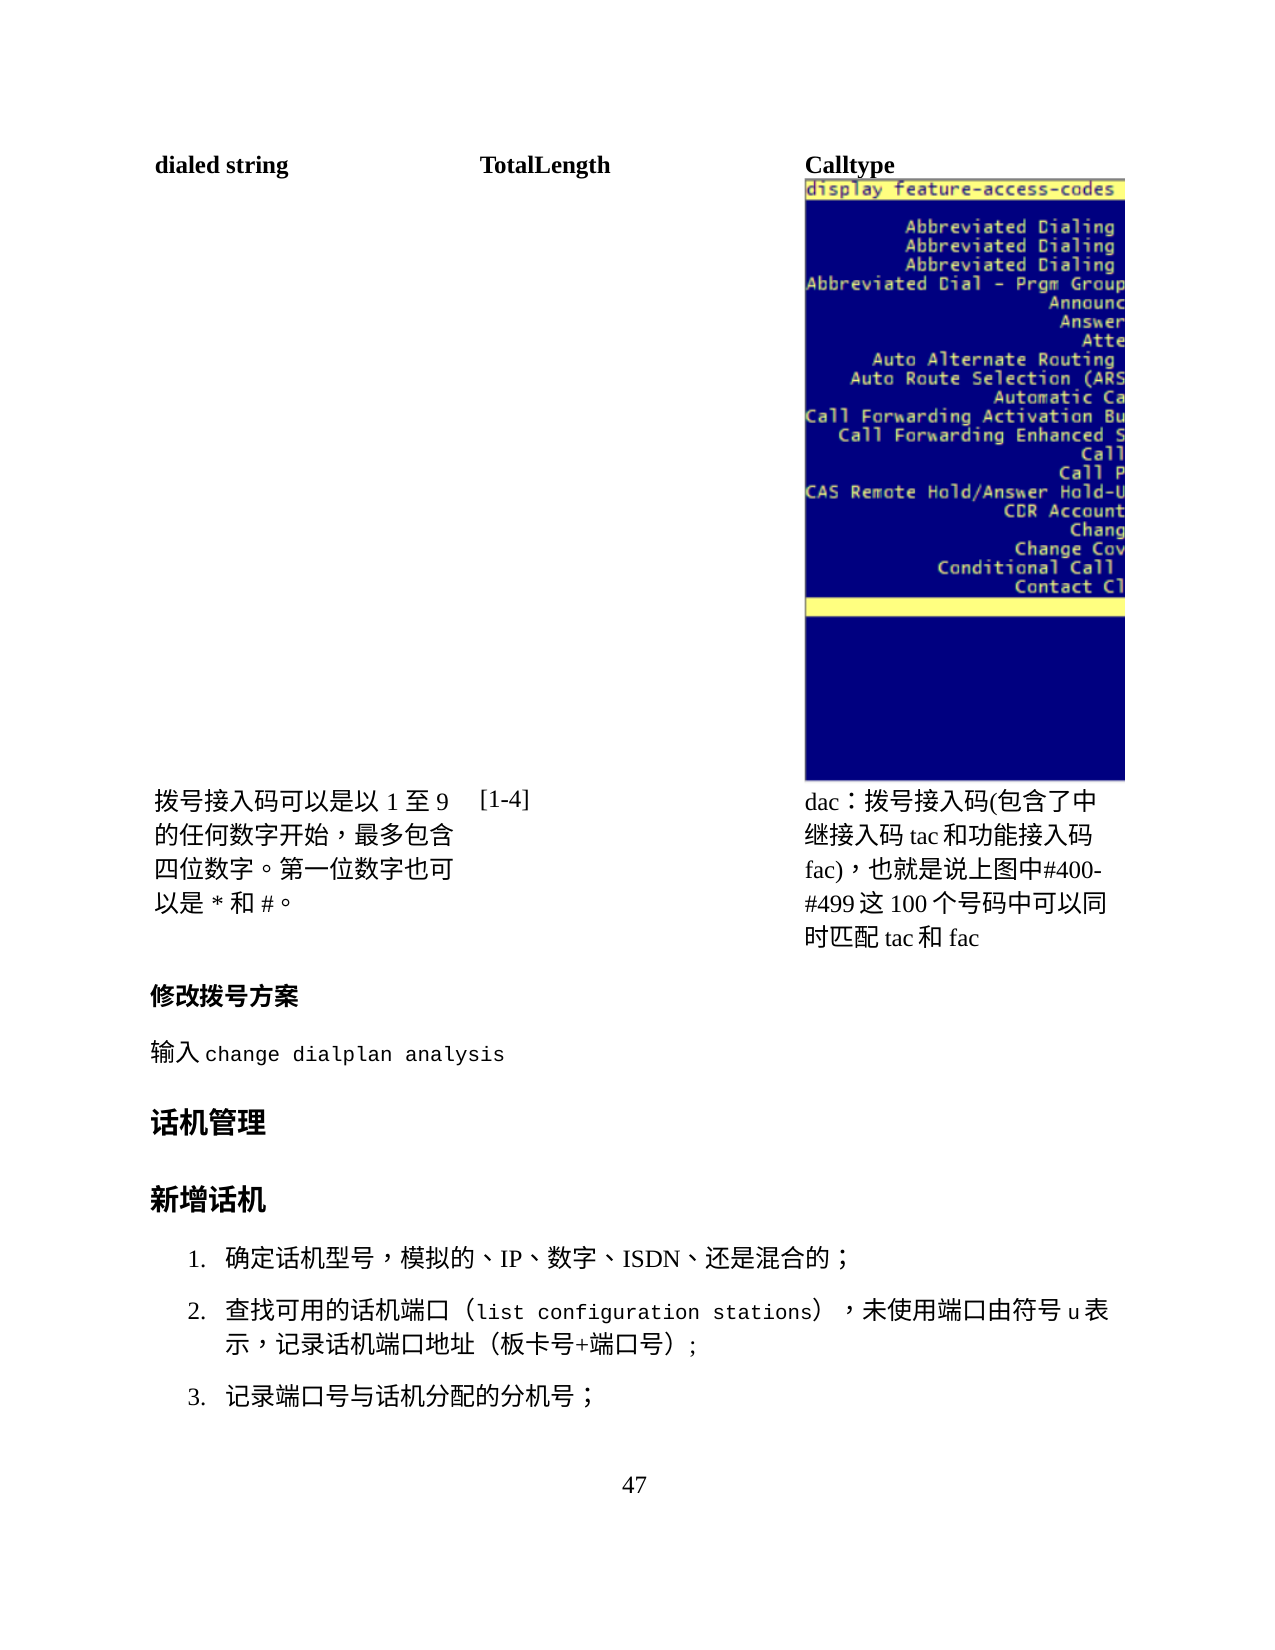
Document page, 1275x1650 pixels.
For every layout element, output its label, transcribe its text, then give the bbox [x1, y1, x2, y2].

subtitle 新增话机 [150, 1179, 1125, 1219]
table_header Calltype [800, 150, 1125, 179]
table_cell dac：拨号接入码(包含了中继接入码tac和功能接入码fac)，也就是说上图中#400-#499这100个号码中可以同时匹配tac和fac [800, 784, 1125, 954]
text 输入change dialplan analysis [150, 1034, 1125, 1068]
table_cell [150, 179, 475, 784]
picture [804, 178, 1125, 784]
table_header TotalLength [475, 150, 800, 179]
table_cell [800, 179, 804, 784]
list 记录端口号与话机分配的分机号； [187, 1379, 1125, 1413]
table_cell [1-4] [475, 784, 800, 954]
list 确定话机型号，模拟的、IP、数字、ISDN、还是混合的； [187, 1241, 1125, 1275]
subtitle 话机管理 [150, 1102, 1125, 1142]
list 查找可用的话机端口（list configuration stations），未使用端口由符号u表示，记录话机端口地址（板卡号+端口号）; [187, 1293, 1125, 1361]
table_header dialed string [150, 150, 475, 179]
subtitle 修改拨号方案 [150, 979, 1125, 1013]
table_cell 拨号接入码可以是以 1 至 9 的任何数字开始，最多包含四位数字。第一位数字也可以是 * 和 #。 [150, 784, 475, 954]
table_cell [475, 179, 800, 784]
